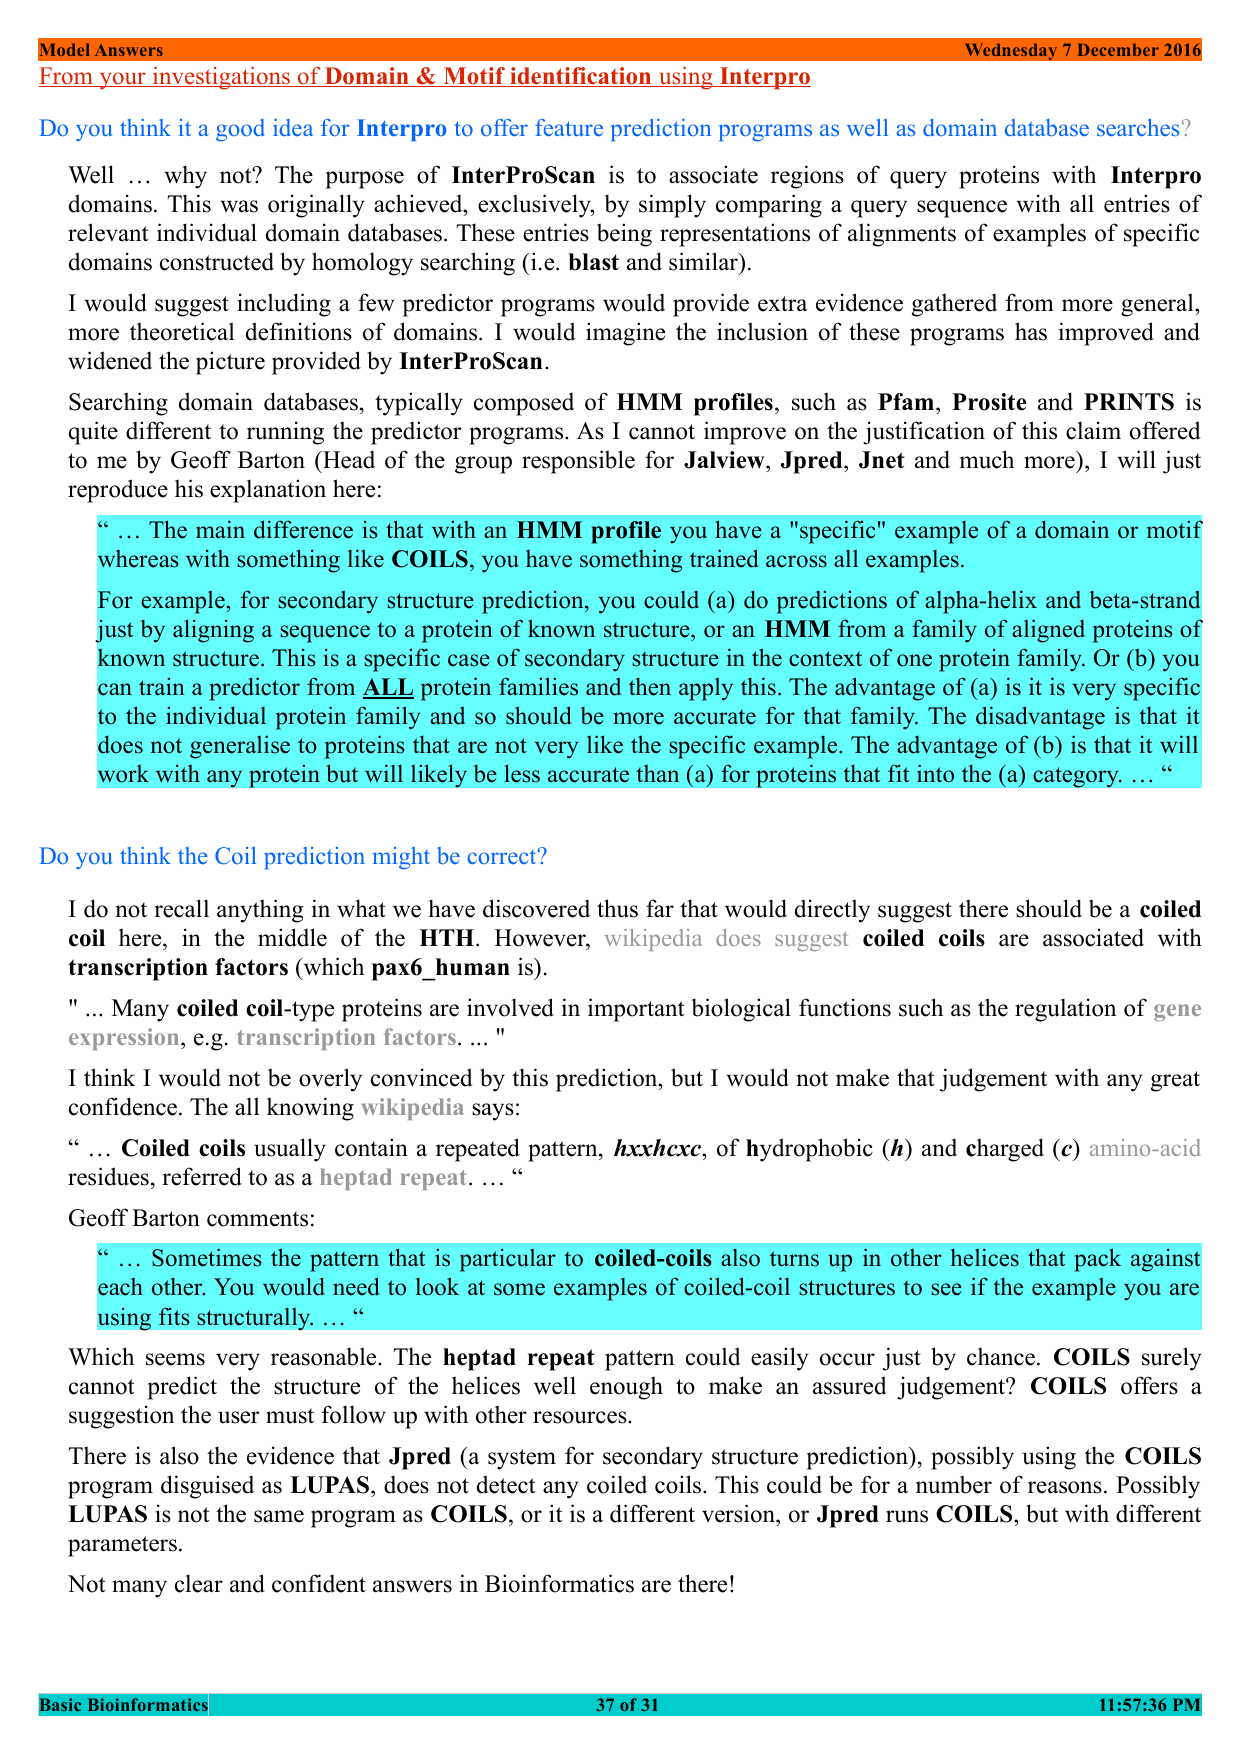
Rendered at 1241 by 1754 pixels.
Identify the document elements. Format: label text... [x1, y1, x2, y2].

text Not many clear and confident answers in Bioinformatics are there! [68, 1569, 1202, 1598]
text “ … Coiled coils usually contain a repeated pattern, hxxhcxc, of hydrophobic (h) and charged (c) amino-acid residues, referred to as a heptad repeat. … “ [68, 1132, 1202, 1191]
text “ … Sometimes the pattern that is particular to coiled-coils also turns up in other helices that pack against each other. You would need to look at some examples of coiled-coil structures to see if the example you are using fits structurally. … “ [97, 1243, 1202, 1330]
text Well … why not? The purpose of InterProScan is to associate regions of query proteins with Interpro domains. This was originally achieved, exclusively, by simply comparing a query sequence with all entries of relevant individual domain databases. These entries being representations of alignments of examples of specific domains constructed by homology searching (i.e. blast and similar). [68, 160, 1202, 276]
text For example, for secondary structure prediction, you could (a) do predictions of alpha-helix and beta-strand just by aligning a sequence to a protein of known structure, or an HMM from a family of aligned proteins of known structure. This is a specific case of secondary structure in the context of one protein family. Or (b) you can train a predictor from ALL protein families and then apply this. The advantage of (a) is it is very specific to the individual protein family and so should be more accurate for that family. The disadvantage is that it does not generalise to proteins that are not very like the specific example. The advantage of (b) is that it will work with any protein but will likely be less accurate than (a) for proteins that fit into the (a) category. … “ [97, 585, 1202, 788]
text There is also the evidence that Jpred (a system for secondary structure prediction), possibly using the COILS program disguised as LUPAS, does not detect any coiled coils. This could be for a number of reasons. Possibly LUPAS is not the same program as COILS, or it is a different version, or Jpred runs COILS, but with different parameters. [68, 1441, 1202, 1557]
text From your investigations of Domain & Motif identification using Interpro [38, 61, 1202, 89]
text Searching domain databases, typically composed of HMM profiles, such as Pfam, Prosite and PRINTS is quite different to running the predictor programs. As I cannot improve on the justification of this claim offered to me by Geoff Barton (Head of the group responsible for Jalview, Jpred, Jnet and much more), I will just reproduce his explanation here: [68, 387, 1202, 503]
text Geoff Barton comments: [68, 1202, 1202, 1231]
text I think I would not be overly convinced by this prediction, but I would not make that judgement with any great confidence. The all knowing wikipedia says: [68, 1063, 1202, 1121]
text Which seems very reasonable. The heptad repeat pattern could easily occur just by chance. COILS surely cannot predict the structure of the helices well enough to make an assured judgement? COILS offers a suggestion the user must follow up with other resources. [68, 1342, 1202, 1429]
text Do you think it a good idea for Interpro to offer feature prediction programs as well as domain database searches? [38, 113, 1202, 142]
text Do you think the Coil prediction might be correct? [38, 841, 1202, 870]
text “ … The main difference is that with an HMM profile you have a "specific" example of a domain or motif whereas with something like COILS, you have something trained across all examples. [97, 515, 1202, 573]
text " ... Many coiled coil-type proteins are involved in important biological functions such as the regulation of gene expression, e.g. transcription factors. ... " [68, 993, 1202, 1051]
text I do not recall anything in what we have discovered thus far that would directly suggest there should be a coiled coil here, in the middle of the HTH. However, wikipedia does suggest coiled coils are associated with transcription factors (which pax6_human is). [68, 894, 1202, 981]
text I would suggest including a few predictor programs would provide extra evidence gathered from more general, more theoretical definitions of domains. I would imagine the inclusion of these programs has improved and widened the picture provided by InterProScan. [68, 288, 1202, 375]
